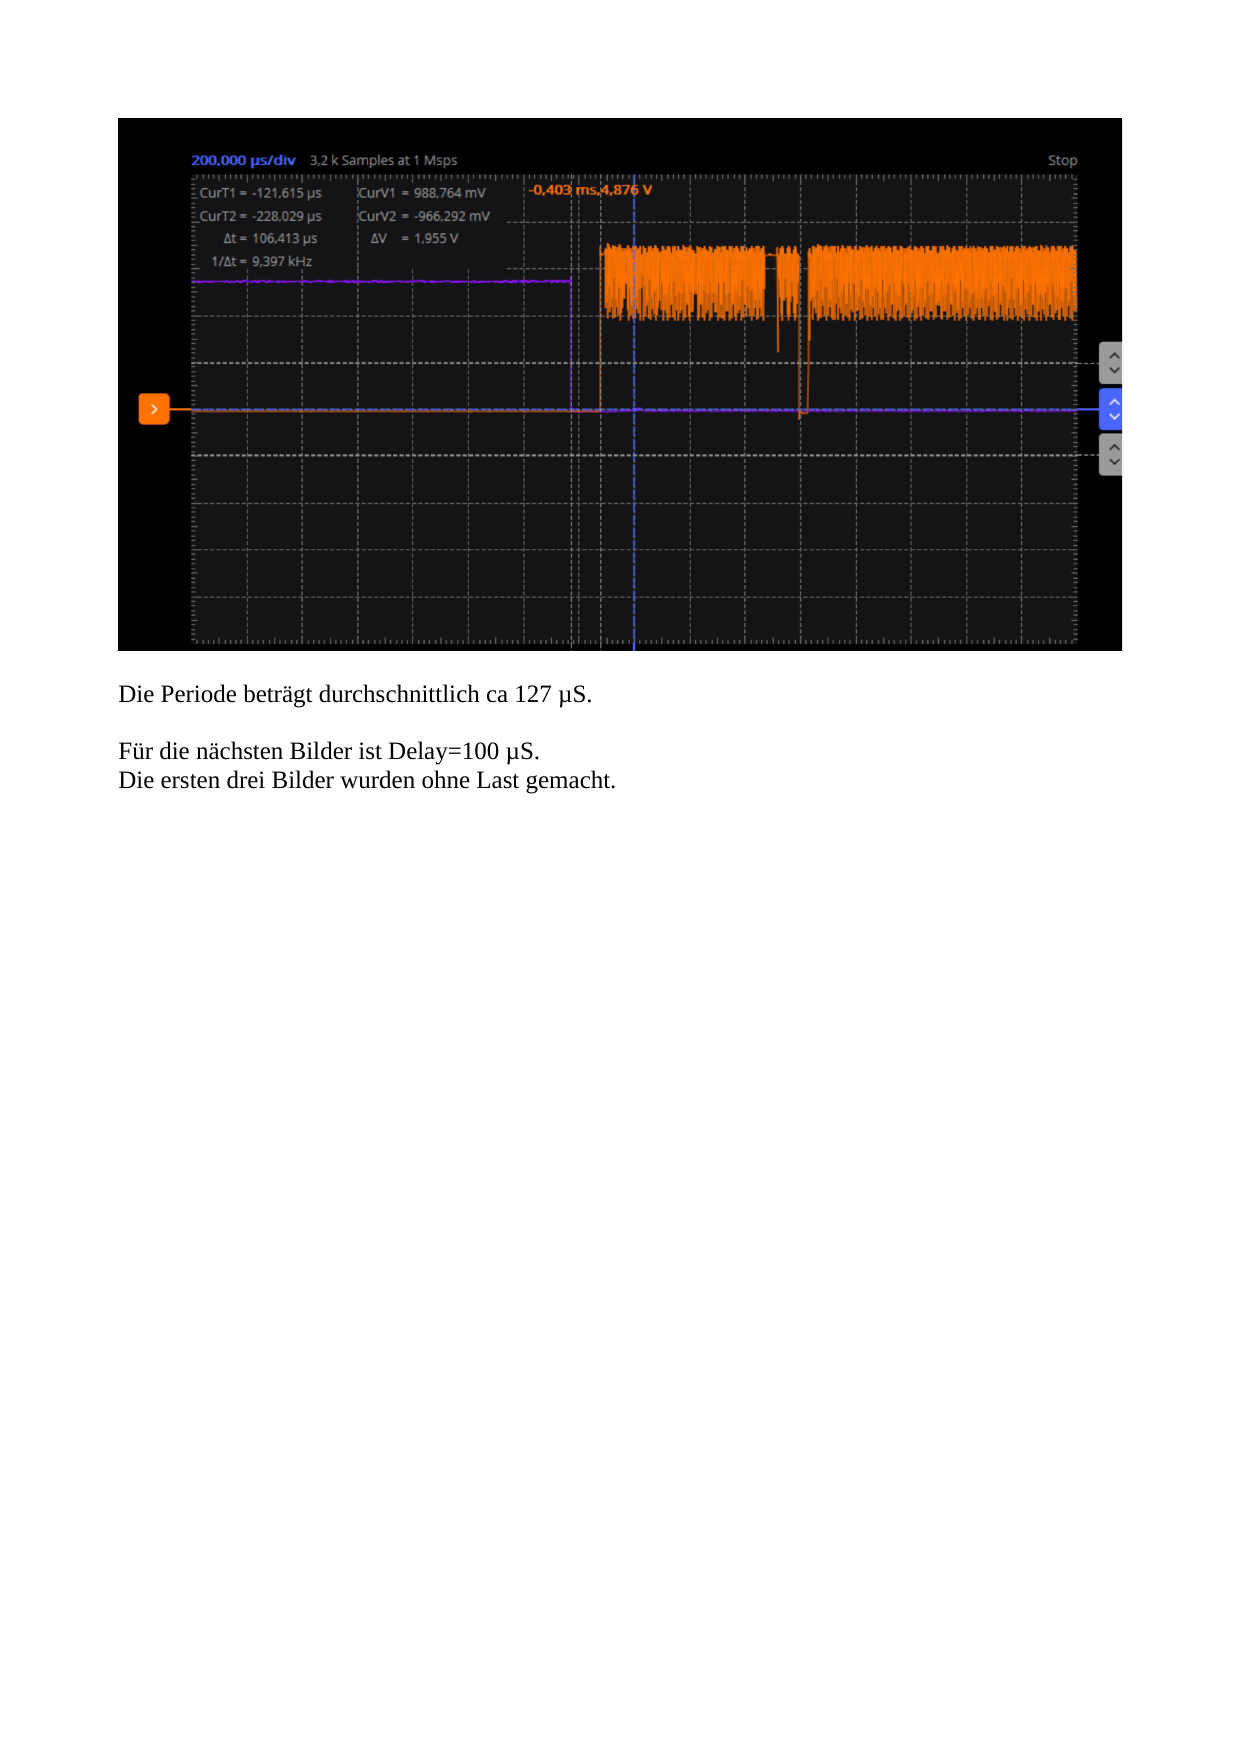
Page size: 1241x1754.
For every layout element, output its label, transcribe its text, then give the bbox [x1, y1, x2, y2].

text Die ersten drei Bilder wurden ohne Last gemacht. [118, 765, 1122, 794]
text Die Periode beträgt durchschnittlich ca 127 µS. [118, 679, 1122, 708]
text Für die nächsten Bilder ist Delay=100 µS. [118, 736, 1122, 765]
picture [118, 118, 1123, 651]
